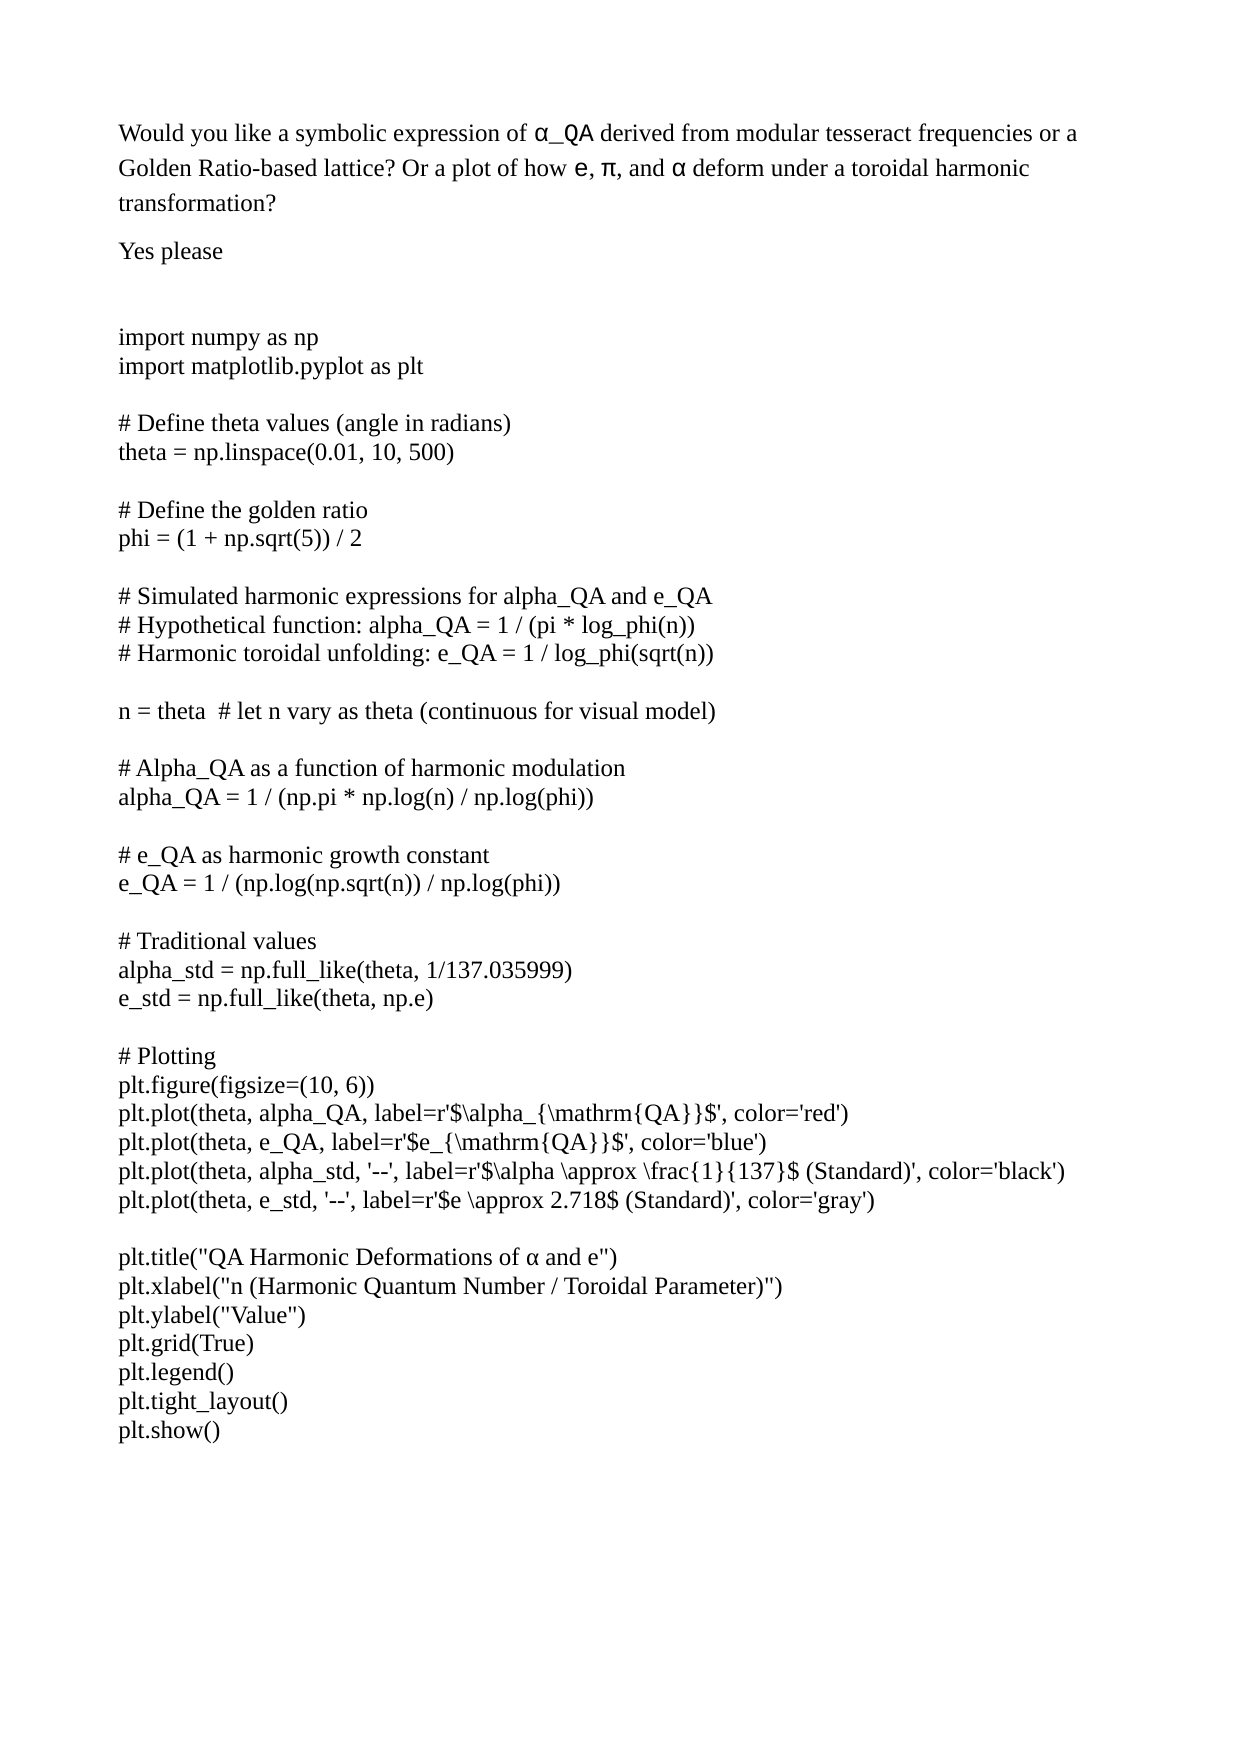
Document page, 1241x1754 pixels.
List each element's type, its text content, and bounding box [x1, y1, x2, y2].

text plt.tight_layout() [118, 1386, 1122, 1415]
text # Traditional values [118, 926, 1122, 955]
text # e_QA as harmonic growth constant [118, 840, 1122, 868]
text # Alpha_QA as a function of harmonic modulation [118, 753, 1122, 782]
text plt.plot(theta, alpha_std, '--', label=r'$\alpha \approx \frac{1}{137}$ (Standard)', color='black') [118, 1156, 1122, 1185]
text plt.plot(theta, e_std, '--', label=r'$e \approx 2.718$ (Standard)', color='gray') [118, 1185, 1122, 1213]
text n = theta # let n vary as theta (continuous for visual model) [118, 696, 1122, 725]
text # Plotting [118, 1041, 1122, 1070]
text # Define theta values (angle in radians) [118, 408, 1122, 437]
text e_QA = 1 / (np.log(np.sqrt(n)) / np.log(phi)) [118, 868, 1122, 897]
text alpha_std = np.full_like(theta, 1/137.035999) [118, 955, 1122, 983]
text plt.title("QA Harmonic Deformations of α and e") [118, 1242, 1122, 1271]
text plt.figure(figsize=(10, 6)) [118, 1070, 1122, 1098]
text alpha_QA = 1 / (np.pi * np.log(n) / np.log(phi)) [118, 782, 1122, 811]
text Would you like a symbolic expression of α_QA derived from modular tesseract frequencies or a Golden Ratio-based lattice? Or a plot of how e, π, and α deform under a toroidal harmonic transformation? [118, 118, 1122, 217]
text plt.legend() [118, 1357, 1122, 1386]
text # Harmonic toroidal unfolding: e_QA = 1 / log_phi(sqrt(n)) [118, 638, 1122, 667]
text phi = (1 + np.sqrt(5)) / 2 [118, 523, 1122, 552]
text plt.ylabel("Value") [118, 1300, 1122, 1328]
text # Hypothetical function: alpha_QA = 1 / (pi * log_phi(n)) [118, 610, 1122, 638]
text plt.grid(True) [118, 1328, 1122, 1357]
text Yes please [118, 236, 1122, 265]
text theta = np.linspace(0.01, 10, 500) [118, 437, 1122, 466]
text import matplotlib.pyplot as plt [118, 351, 1122, 380]
text e_std = np.full_like(theta, np.e) [118, 983, 1122, 1012]
text # Simulated harmonic expressions for alpha_QA and e_QA [118, 581, 1122, 610]
text plt.plot(theta, alpha_QA, label=r'$\alpha_{\mathrm{QA}}$', color='red') [118, 1098, 1122, 1127]
text import numpy as np [118, 322, 1122, 351]
text plt.show() [118, 1415, 1122, 1443]
text plt.plot(theta, e_QA, label=r'$e_{\mathrm{QA}}$', color='blue') [118, 1127, 1122, 1156]
text # Define the golden ratio [118, 495, 1122, 523]
text plt.xlabel("n (Harmonic Quantum Number / Toroidal Parameter)") [118, 1271, 1122, 1300]
